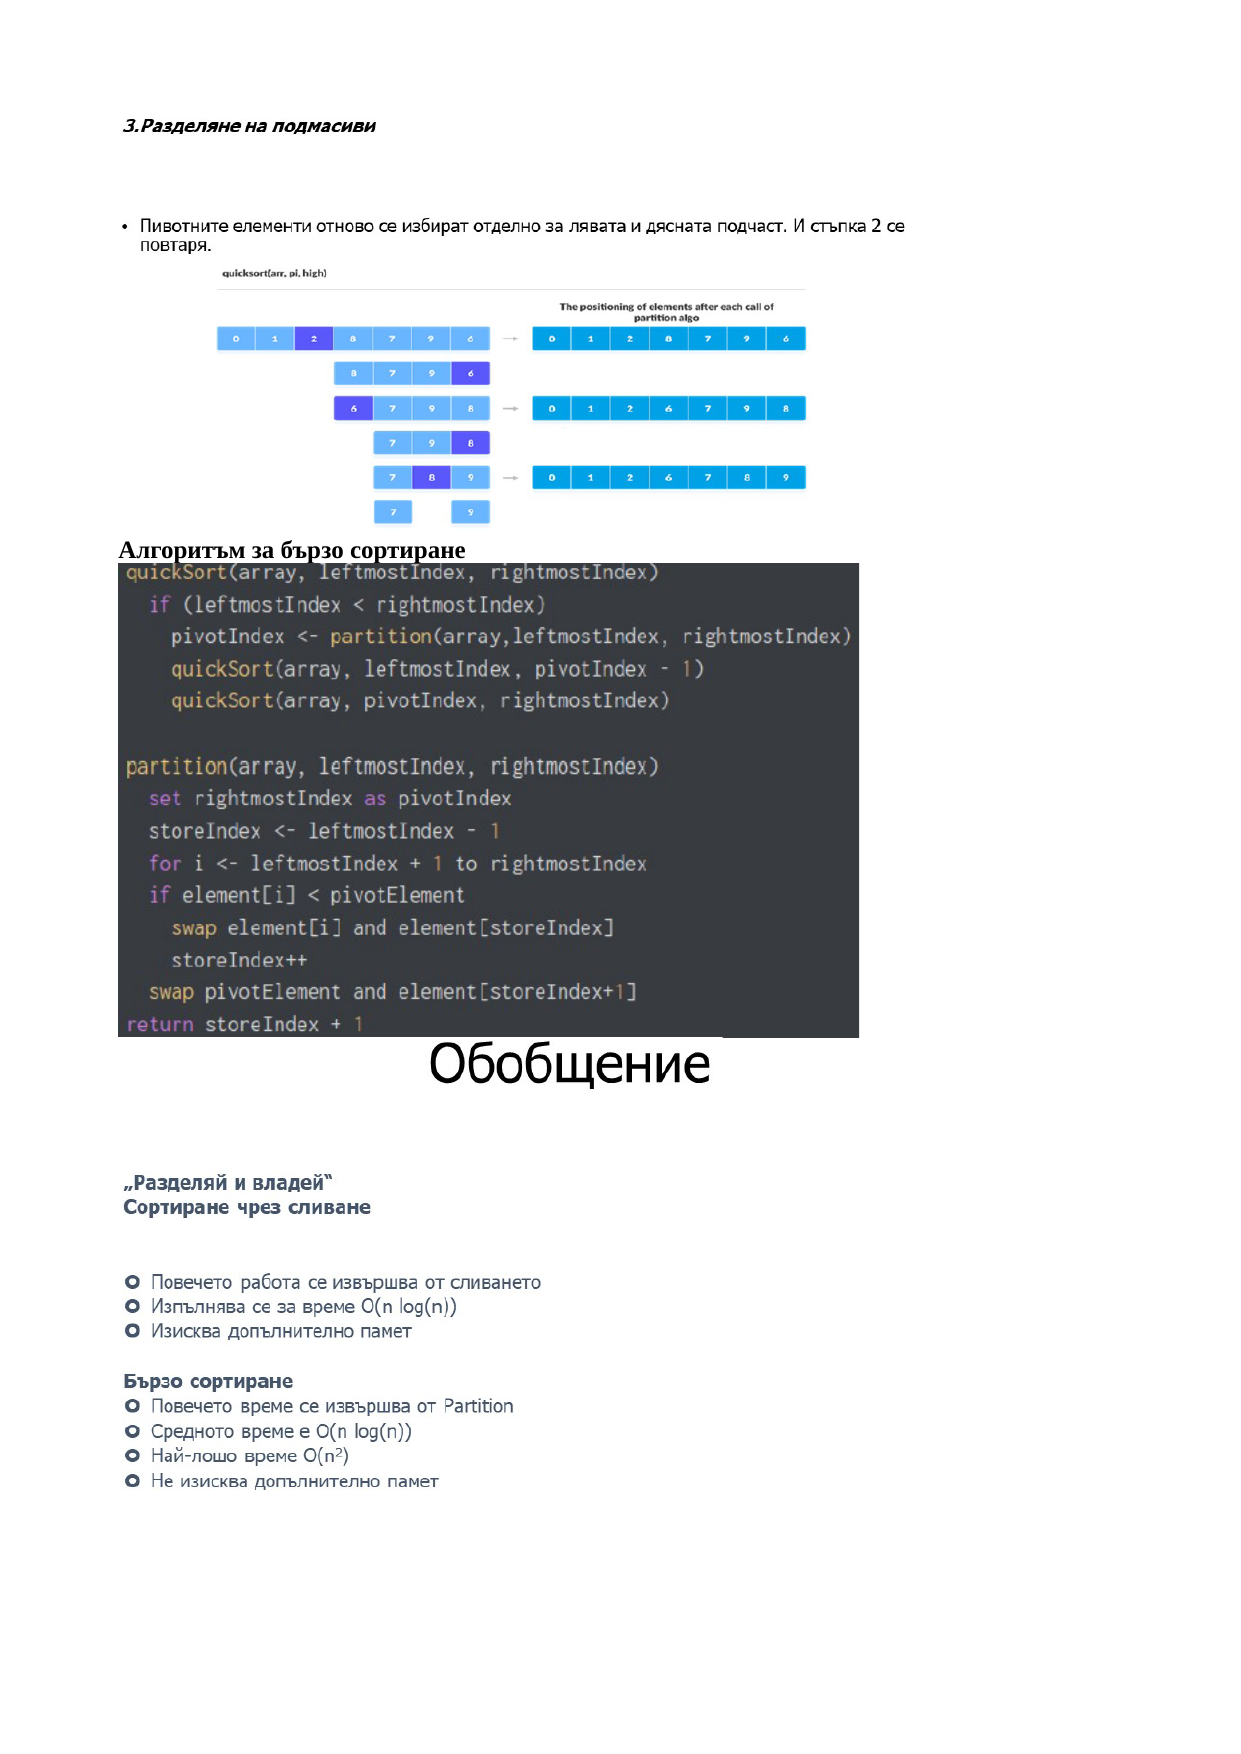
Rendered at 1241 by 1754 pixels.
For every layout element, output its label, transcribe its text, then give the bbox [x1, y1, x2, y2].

text Алгоритъм за бързо сортиране [118, 535, 1122, 563]
